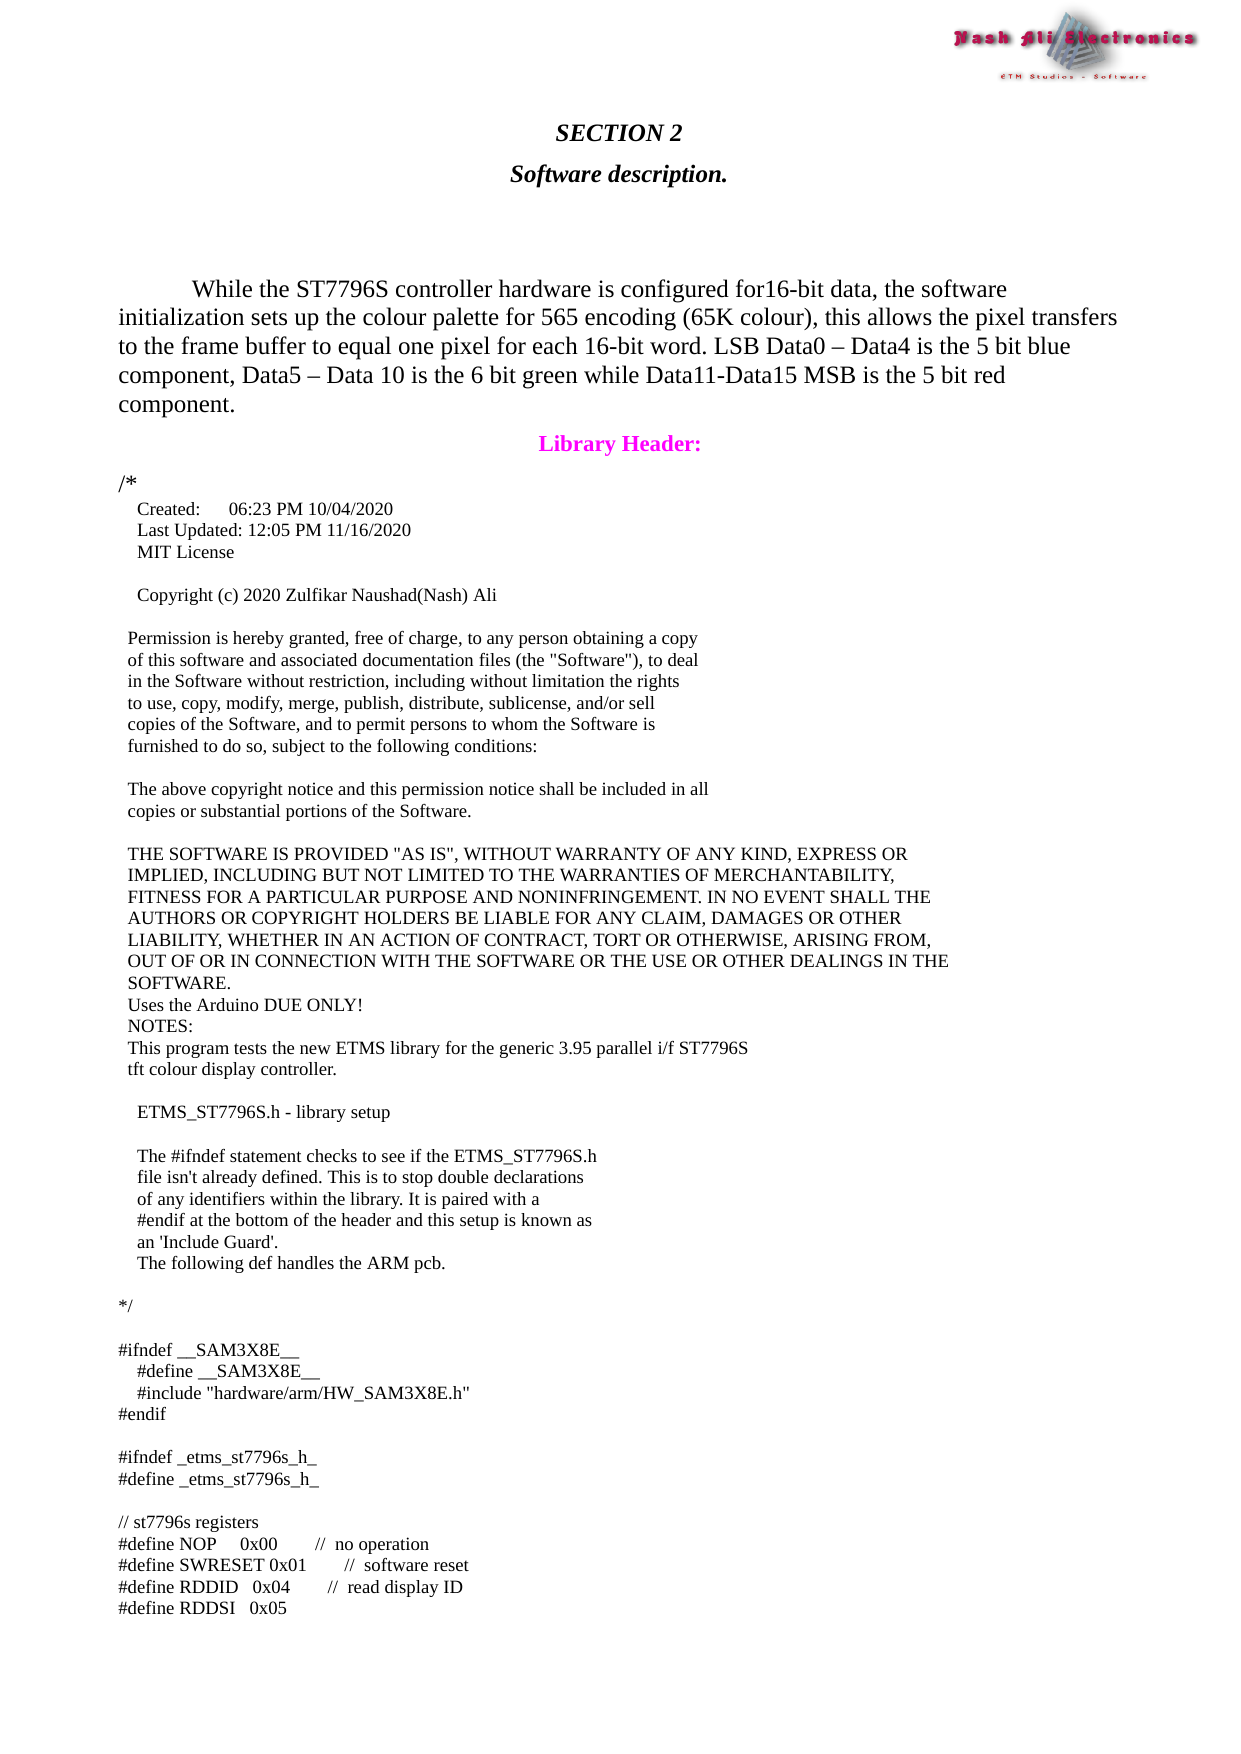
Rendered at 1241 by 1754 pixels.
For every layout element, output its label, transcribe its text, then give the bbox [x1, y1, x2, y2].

text AUTHORS OR COPYRIGHT HOLDERS BE LIABLE FOR ANY CLAIM, DAMAGES OR OTHER [118, 907, 1122, 929]
text MIT License [118, 541, 1122, 562]
text #endif [118, 1403, 1122, 1425]
text The #ifndef statement checks to see if the ETMS_ST7796S.h [118, 1144, 1122, 1166]
text furnished to do so, subject to the following conditions: [118, 735, 1122, 756]
text #endif at the bottom of the header and this setup is known as [118, 1209, 1122, 1231]
text of any identifiers within the library. It is paired with a [118, 1188, 1122, 1209]
text Created: 06:23 PM 10/04/2020 [118, 498, 1122, 519]
text copies or substantial portions of the Software. [118, 799, 1122, 821]
text #include "hardware/arm/HW_SAM3X8E.h" [118, 1382, 1122, 1403]
text #ifndef __SAM3X8E__ [118, 1338, 1122, 1360]
text Copyright (c) 2020 Zulfikar Naushad(Nash) Ali [118, 584, 1122, 605]
text OUT OF OR IN CONNECTION WITH THE SOFTWARE OR THE USE OR OTHER DEALINGS IN THE [118, 950, 1122, 972]
text #define SWRESET 0x01 // software reset [118, 1554, 1122, 1576]
text #define __SAM3X8E__ [118, 1360, 1122, 1382]
text tft colour display controller. [118, 1058, 1122, 1080]
text copies of the Software, and to permit persons to whom the Software is [118, 713, 1122, 735]
text to use, copy, modify, merge, publish, distribute, sublicense, and/or sell [118, 692, 1122, 713]
text Software description. [118, 159, 1122, 188]
text Library Header: [118, 430, 1122, 456]
text #define RDDSI 0x05 [118, 1597, 1122, 1619]
text SOFTWARE. [118, 972, 1122, 993]
text of this software and associated documentation files (the "Software"), to deal [118, 648, 1122, 670]
text Uses the Arduino DUE ONLY! [118, 993, 1122, 1015]
text ETMS_ST7796S.h - library setup [118, 1101, 1122, 1123]
text an 'Include Guard'. [118, 1231, 1122, 1252]
text While the ST7796S controller hardware is configured for16-bit data, the software initialization sets up the colour palette for 565 encoding (65K colour), this allows the pixel transfers to the frame buffer to equal one pixel for each 16-bit word. LSB Data0 – Data4 is the 5 bit blue component, Data5 – Data 10 is the 6 bit green while Data11-Data15 MSB is the 5 bit red component. [118, 274, 1122, 417]
text // st7796s registers [118, 1511, 1122, 1533]
text #define NOP 0x00 // no operation [118, 1533, 1122, 1554]
text This program tests the new ETMS library for the generic 3.95 parallel i/f ST7796S [118, 1037, 1122, 1058]
text #define _etms_st7796s_h_ [118, 1468, 1122, 1489]
text #define RDDID 0x04 // read display ID [118, 1576, 1122, 1597]
text Last Updated: 12:05 PM 11/16/2020 [118, 519, 1122, 541]
text IMPLIED, INCLUDING BUT NOT LIMITED TO THE WARRANTIES OF MERCHANTABILITY, [118, 864, 1122, 886]
text THE SOFTWARE IS PROVIDED "AS IS", WITHOUT WARRANTY OF ANY KIND, EXPRESS OR [118, 843, 1122, 864]
text FITNESS FOR A PARTICULAR PURPOSE AND NONINFRINGEMENT. IN NO EVENT SHALL THE [118, 886, 1122, 907]
text */ [118, 1295, 1122, 1317]
text NOTES: [118, 1015, 1122, 1037]
text Permission is hereby granted, free of charge, to any person obtaining a copy [118, 627, 1122, 648]
text #ifndef _etms_st7796s_h_ [118, 1446, 1122, 1468]
text SECTION 2 [118, 118, 1122, 147]
text The above copyright notice and this permission notice shall be included in all [118, 778, 1122, 799]
picture [917, 0, 1240, 89]
text /* [118, 469, 1122, 498]
text in the Software without restriction, including without limitation the rights [118, 670, 1122, 692]
text The following def handles the ARM pcb. [118, 1252, 1122, 1274]
text file isn't already defined. This is to stop double declarations [118, 1166, 1122, 1188]
text LIABILITY, WHETHER IN AN ACTION OF CONTRACT, TORT OR OTHERWISE, ARISING FROM, [118, 929, 1122, 950]
